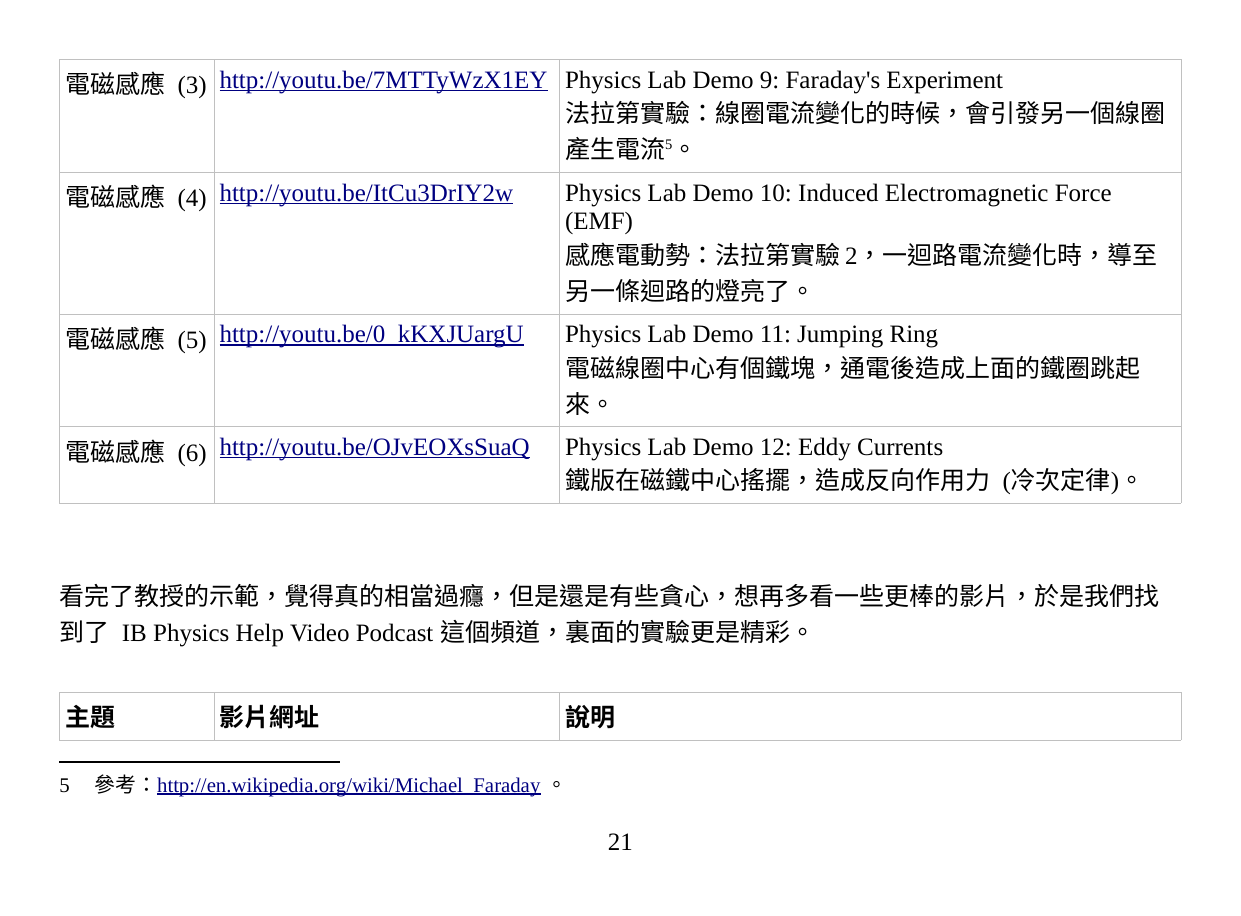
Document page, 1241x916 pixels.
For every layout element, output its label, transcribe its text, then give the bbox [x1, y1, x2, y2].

table_cell Physics Lab Demo 10: Induced Electromagnetic Force (EMF) 感應電動勢：法拉第實驗2，一迴路電流變化時，導至另一條迴路的燈亮了。 [560, 173, 1181, 313]
table_cell http://youtu.be/ItCu3DrIY2w [215, 173, 559, 313]
table_cell 電磁感應 (5) [60, 315, 214, 426]
table_cell 電磁感應 (4) [60, 173, 214, 313]
table_header 主題 [60, 693, 214, 740]
table_cell Physics Lab Demo 9: Faraday's Experiment 法拉第實驗：線圈電流變化的時候，會引發另一個線圈產生電流。 [560, 60, 1181, 172]
table_cell 電磁感應 (6) [60, 427, 214, 503]
table_cell Physics Lab Demo 11: Jumping Ring 電磁線圈中心有個鐵塊，通電後造成上面的鐵圈跳起來。 [560, 315, 1181, 426]
table_cell Physics Lab Demo 12: Eddy Currents 鐵版在磁鐵中心搖擺，造成反向作用力 (冷次定律)。 [560, 427, 1181, 503]
text 看完了教授的示範，覺得真的相當過癮，但是還是有些貪心，想再多看一些更棒的影片，於是我們找到了 IB Physics Help Video Podcast 這個頻道，裏面的實驗更是精彩。 [59, 576, 1181, 648]
table_cell 電磁感應 (3) [60, 60, 214, 172]
table_cell http://youtu.be/7MTTyWzX1EY [215, 60, 559, 172]
table_header 說明 [560, 693, 1181, 740]
table_cell http://youtu.be/0_kKXJUargU [215, 315, 559, 426]
table_cell http://youtu.be/OJvEOXsSuaQ [215, 427, 559, 503]
table_header 影片網址 [215, 693, 559, 740]
